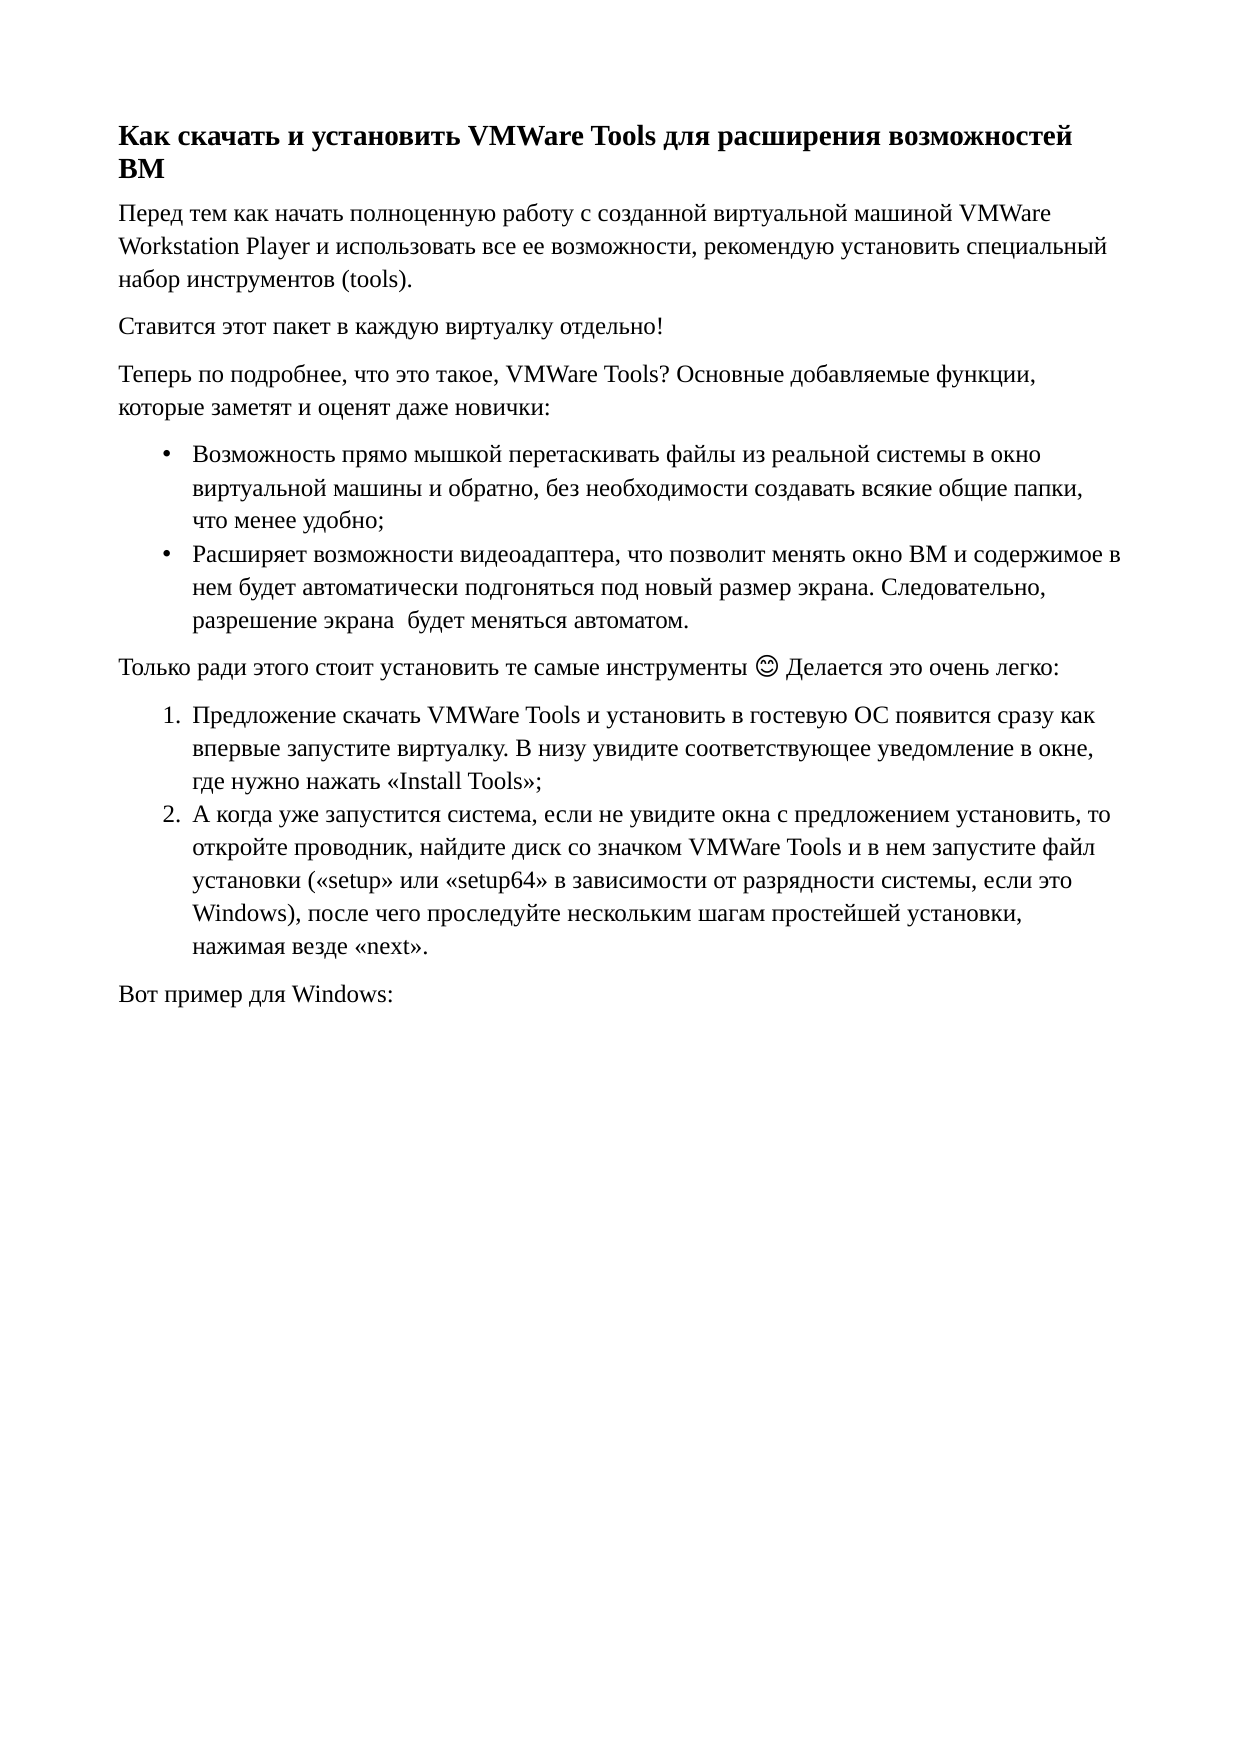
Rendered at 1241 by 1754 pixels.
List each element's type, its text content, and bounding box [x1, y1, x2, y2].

list Расширяет возможности видеоадаптера, что позволит менять окно ВМ и содержимое в нем будет автоматически подгоняться под новый размер экрана. Следовательно, разрешение экрана будет меняться автоматом. [162, 539, 1122, 633]
text Перед тем как начать полноценную работу с созданной виртуальной машиной VMWare Workstation Player и использовать все ее возможности, рекомендую установить специальный набор инструментов (tools). [118, 198, 1122, 292]
text Вот пример для Windows: [118, 979, 1122, 1007]
text Теперь по подробнее, что это такое, VMWare Tools? Основные добавляемые функции, которые заметят и оценят даже новички: [118, 359, 1122, 421]
text Ставится этот пакет в каждую виртуалку отдельно! [118, 311, 1122, 340]
subtitle Как скачать и установить VMWare Tools для расширения возможностей ВМ [118, 118, 1122, 185]
list А когда уже запустится система, если не увидите окна с предложением установить, то откройте проводник, найдите диск со значком VMWare Tools и в нем запустите файл установки («setup» или «setup64» в зависимости от разрядности системы, если это Windows), после чего проследуйте нескольким шагам простейшей установки, нажимая везде «next». [162, 799, 1122, 960]
list Предложение скачать VMWare Tools и установить в гостевую ОС появится сразу как впервые запустите виртуалку. В низу увидите соответствующее уведомление в окне, где нужно нажать «Install Tools»; [162, 700, 1122, 795]
text Только ради этого стоит установить те самые инструменты 😊 Делается это очень легко: [118, 652, 1122, 681]
list Возможность прямо мышкой перетаскивать файлы из реальной системы в окно виртуальной машины и обратно, без необходимости создавать всякие общие папки, что менее удобно; [162, 439, 1122, 534]
